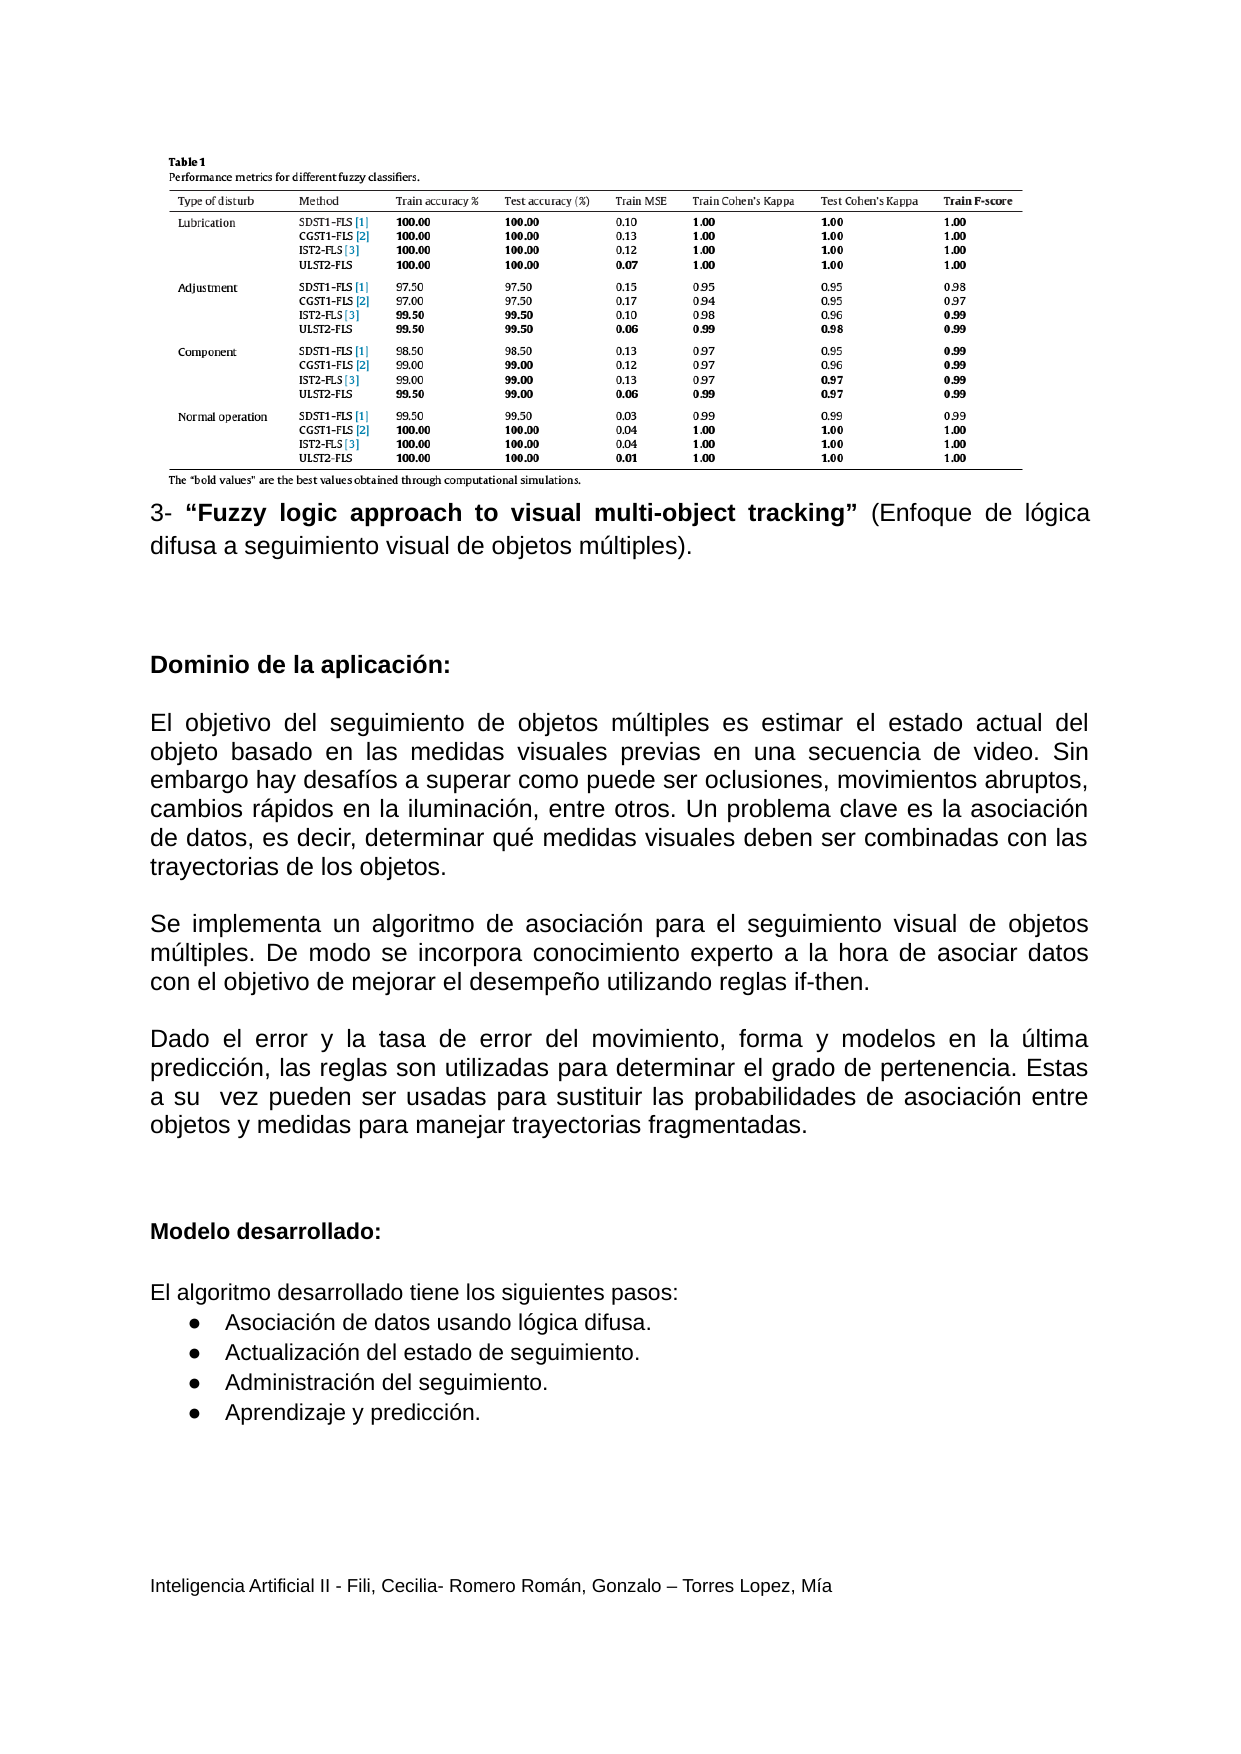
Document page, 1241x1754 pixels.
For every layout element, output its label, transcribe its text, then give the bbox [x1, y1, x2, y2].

picture [150, 150, 1043, 494]
text El objetivo del seguimiento de objetos múltiples es estimar el estado actual del objeto basado en las medidas visuales previas en una secuencia de video. Sin embargo hay desafíos a superar como puede ser oclusiones, movimientos abruptos, cambios rápidos en la iluminación, entre otros. Un problema clave es la asociación de datos, es decir, determinar qué medidas visuales deben ser combinadas con las trayectorias de los objetos. [150, 708, 1090, 880]
text Modelo desarrollado: [150, 1218, 1090, 1244]
text Dominio de la aplicación: [150, 650, 1090, 679]
text 3- “Fuzzy logic approach to visual multi-object tracking” (Enfoque de lógica difusa a seguimiento visual de objetos múltiples). [150, 498, 1090, 560]
list Asociación de datos usando lógica difusa. [187, 1309, 1090, 1335]
list Administración del seguimiento. [187, 1369, 1090, 1395]
text Se implementa un algoritmo de asociación para el seguimiento visual de objetos múltiples. De modo se incorpora conocimiento experto a la hora de asociar datos con el objetivo de mejorar el desempeño utilizando reglas if-then. [150, 909, 1090, 995]
list Actualización del estado de seguimiento. [187, 1339, 1090, 1365]
text Dado el error y la tasa de error del movimiento, forma y modelos en la última predicción, las reglas son utilizadas para determinar el grado de pertenencia. Estas a su vez pueden ser usadas para sustituir las probabilidades de asociación entre objetos y medidas para manejar trayectorias fragmentadas. [150, 1024, 1090, 1139]
list Aprendizaje y predicción. [187, 1399, 1090, 1426]
text El algoritmo desarrollado tiene los siguientes pasos: [150, 1278, 1090, 1305]
